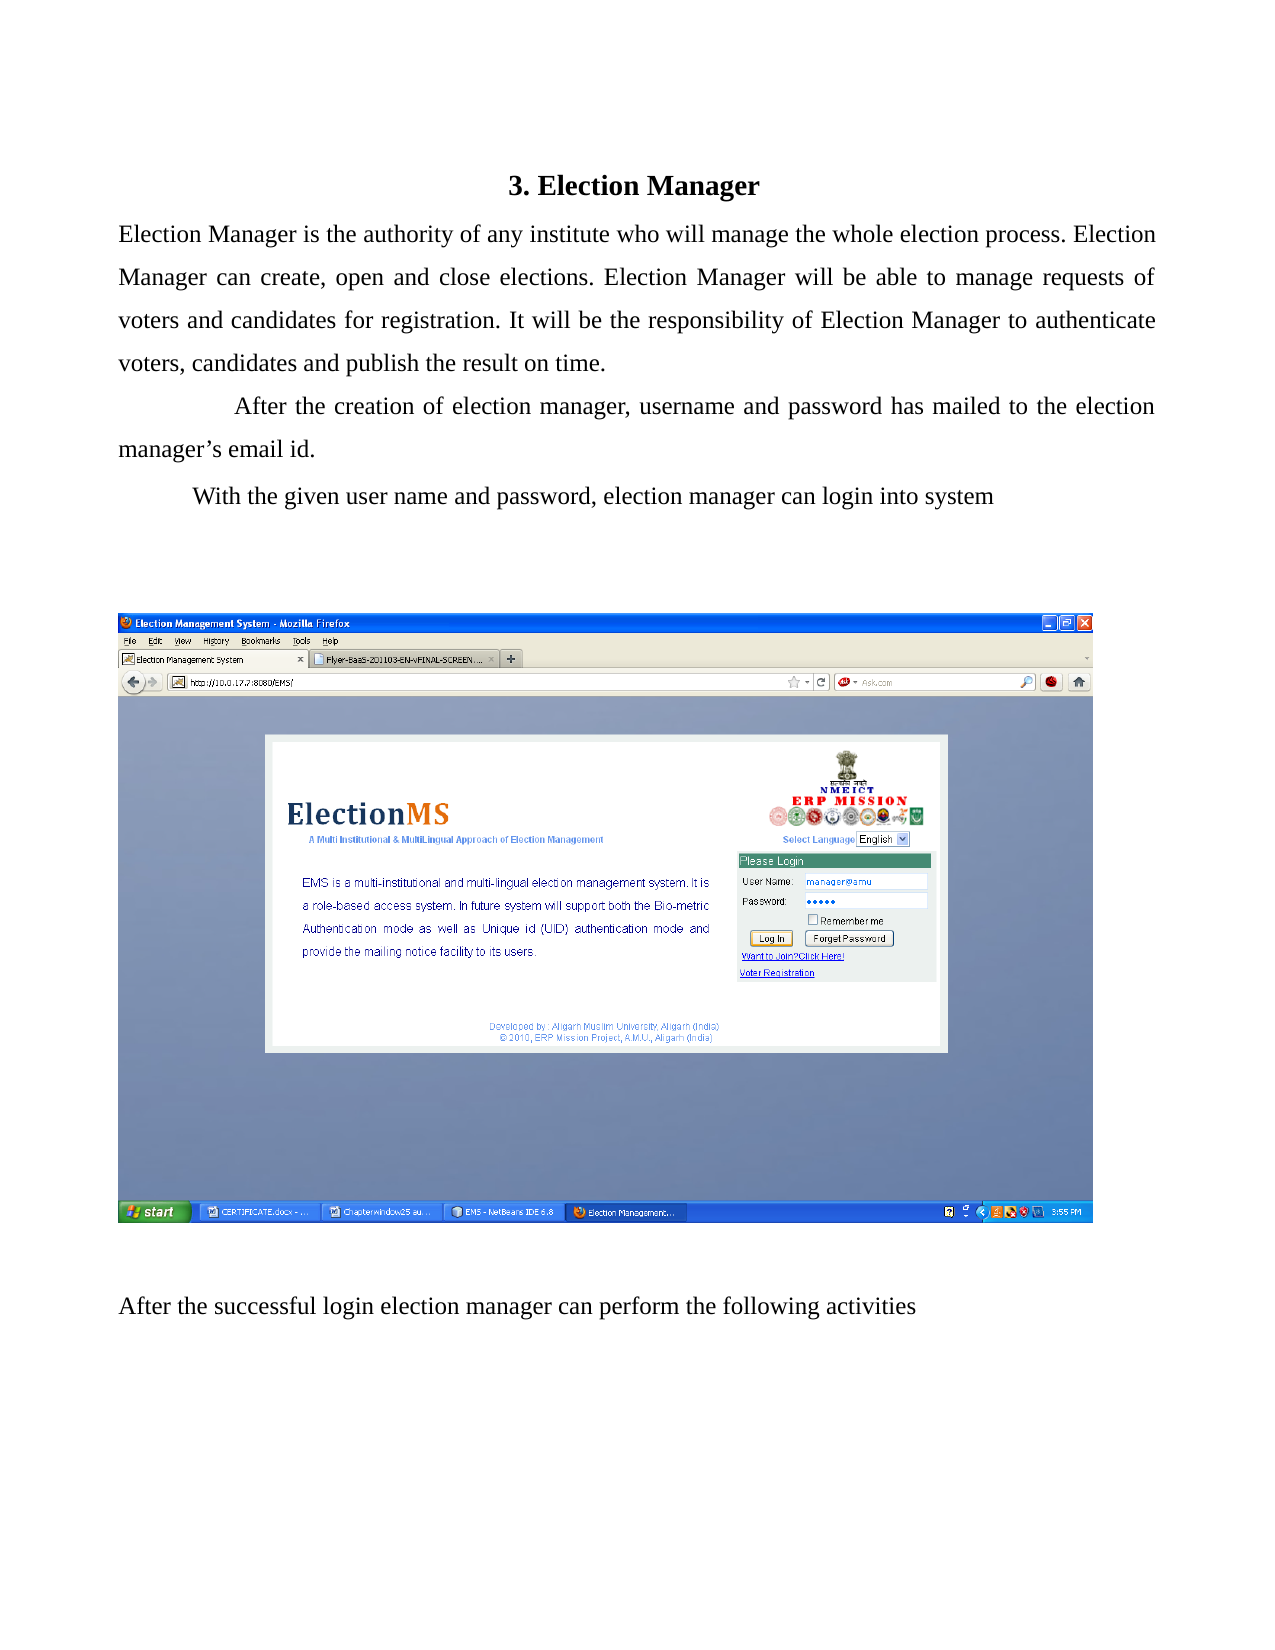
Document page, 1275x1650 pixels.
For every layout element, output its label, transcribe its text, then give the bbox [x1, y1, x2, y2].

picture [118, 613, 1093, 1223]
text After the creation of election manager, username and password has mailed to the election manager’s email id. [118, 391, 1157, 463]
text 3. Election Manager [118, 168, 1157, 202]
text Election Manager is the authority of any institute who will manage the whole election process. Election Manager can create, open and close elections. Election Manager will be able to manage requests of voters and candidates for registration. It will be the responsibility of Election Manager to authenticate voters, candidates and publish the result on time. [118, 219, 1157, 377]
text After the successful login election manager can perform the following activities [118, 1291, 1157, 1320]
text With the given user name and password, election manager can login into system [118, 477, 1157, 512]
